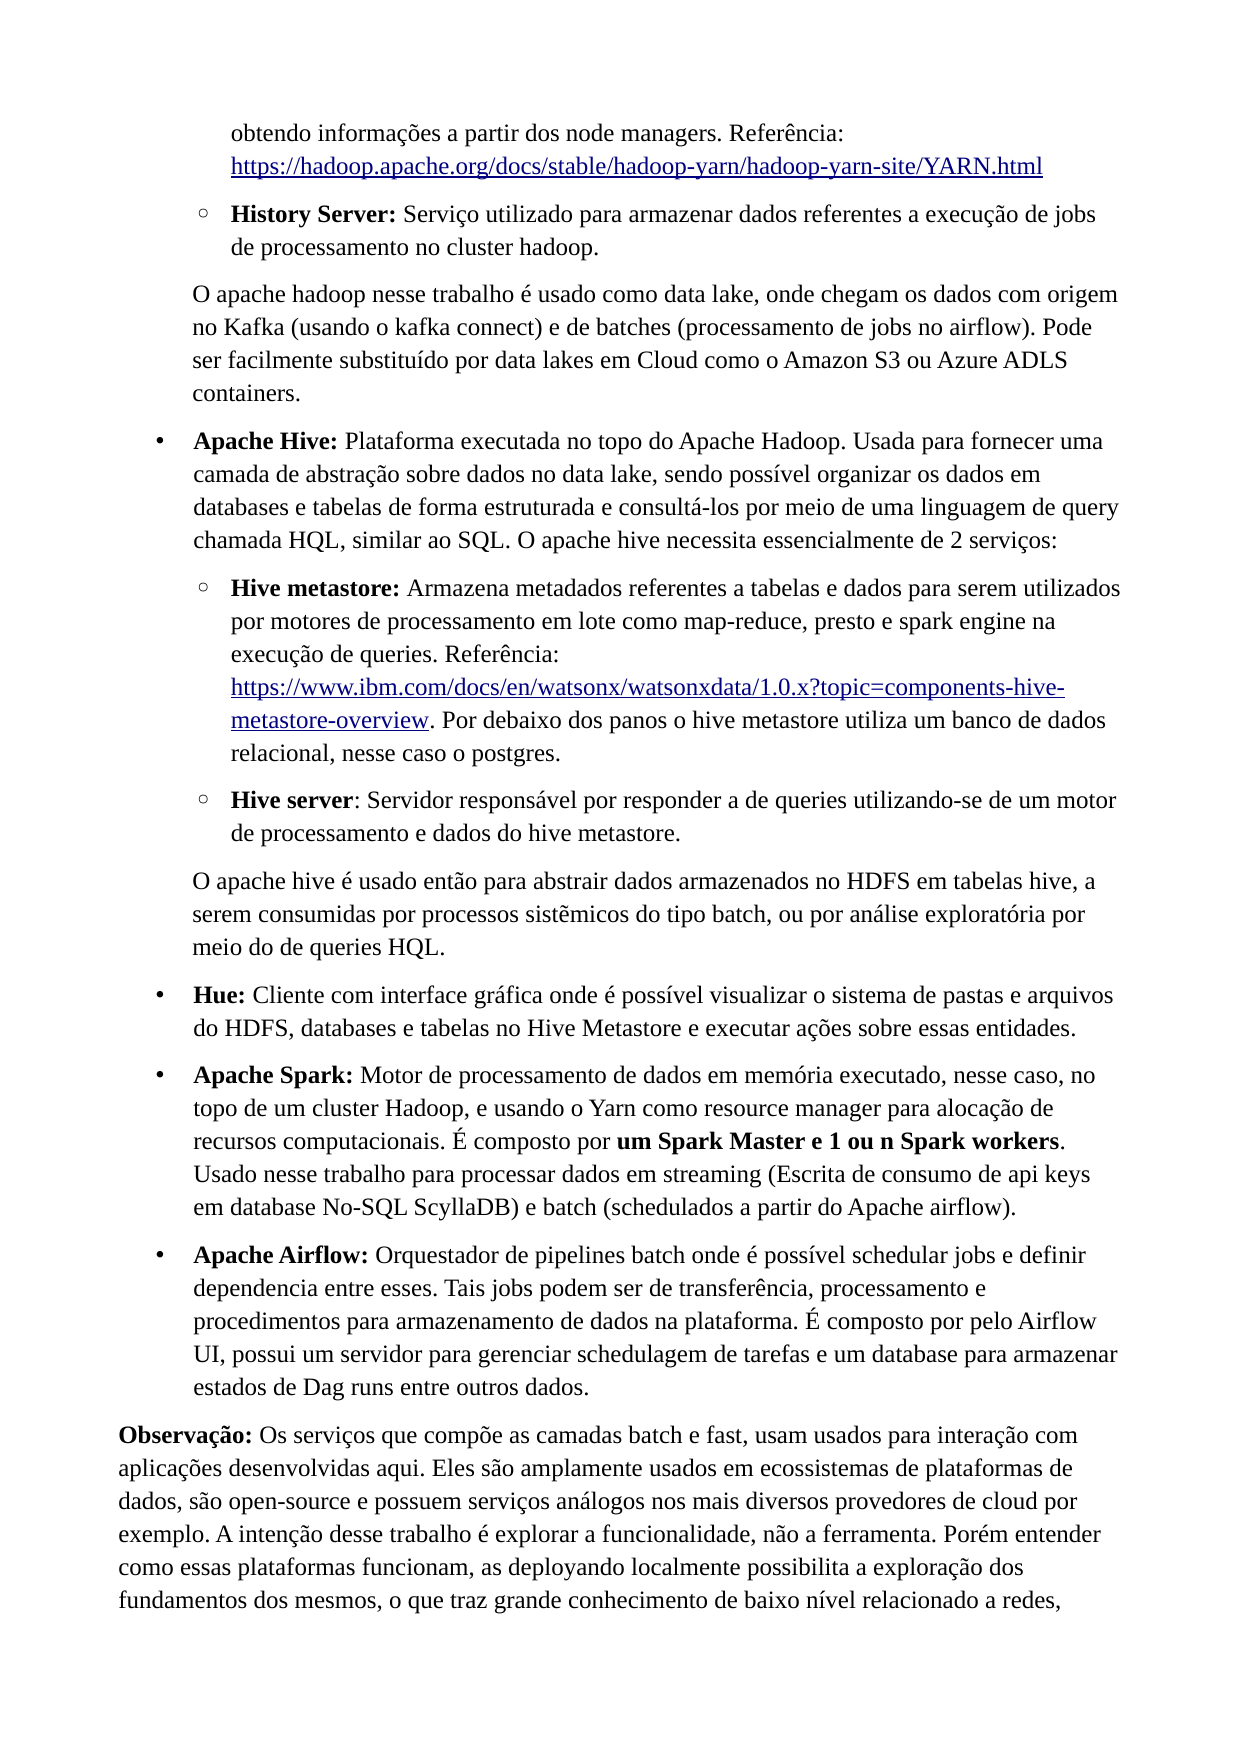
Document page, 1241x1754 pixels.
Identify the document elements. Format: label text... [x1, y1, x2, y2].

list History Server: Serviço utilizado para armazenar dados referentes a execução de jobs de processamento no cluster hadoop. [193, 199, 1122, 261]
list Apache Hive: Plataforma executada no topo do Apache Hadoop. Usada para fornecer uma camada de abstração sobre dados no data lake, sendo possível organizar os dados em databases e tabelas de forma estruturada e consultá-los por meio de uma linguagem de query chamada HQL, similar ao SQL. O apache hive necessita essencialmente de 2 serviços: [156, 426, 1122, 554]
text Observação: Os serviços que compõe as camadas batch e fast, usam usados para interação com aplicações desenvolvidas aqui. Eles são amplamente usados em ecossistemas de plataformas de dados, são open-source e possuem serviços análogos nos mais diversos provedores de cloud por exemplo. A intenção desse trabalho é explorar a funcionalidade, não a ferramenta. Porém entender como essas plataformas funcionam, as deployando localmente possibilita a exploração dos fundamentos dos mesmos, o que traz grande conhecimento de baixo nível relacionado a redes, [118, 1420, 1122, 1613]
list Hive metastore: Armazena metadados referentes a tabelas e dados para serem utilizados por motores de processamento em lote como map-reduce, presto e spark engine na execução de queries. Referência: https://www.ibm.com/docs/en/watsonx/watsonxdata/1.0.x?topic=components-hive-metastore-overview. Por debaixo dos panos o hive metastore utiliza um banco de dados relacional, nesse caso o postgres. [193, 573, 1122, 767]
text O apache hive é usado então para abstrair dados armazenados no HDFS em tabelas hive, a serem consumidas por processos sistẽmicos do tipo batch, ou por análise exploratória por meio do de queries HQL. [118, 866, 1122, 961]
text O apache hadoop nesse trabalho é usado como data lake, onde chegam os dados com origem no Kafka (usando o kafka connect) e de batches (processamento de jobs no airflow). Pode ser facilmente substituído por data lakes em Cloud como o Amazon S3 ou Azure ADLS containers. [118, 279, 1122, 407]
list obtendo informações a partir dos node managers. Referência: https://hadoop.apache.org/docs/stable/hadoop-yarn/hadoop-yarn-site/YARN.html [193, 118, 1122, 180]
list Apache Airflow: Orquestador de pipelines batch onde é possível schedular jobs e definir dependencia entre esses. Tais jobs podem ser de transferência, processamento e procedimentos para armazenamento de dados na plataforma. É composto por pelo Airflow UI, possui um servidor para gerenciar schedulagem de tarefas e um database para armazenar estados de Dag runs entre outros dados. [156, 1240, 1122, 1401]
list Hive server: Servidor responsável por responder a de queries utilizando-se de um motor de processamento e dados do hive metastore. [193, 785, 1122, 847]
list Hue: Cliente com interface gráfica onde é possível visualizar o sistema de pastas e arquivos do HDFS, databases e tabelas no Hive Metastore e executar ações sobre essas entidades. [156, 980, 1122, 1041]
list Apache Spark: Motor de processamento de dados em memória executado, nesse caso, no topo de um cluster Hadoop, e usando o Yarn como resource manager para alocação de recursos computacionais. É composto por um Spark Master e 1 ou n Spark workers. Usado nesse trabalho para processar dados em streaming (Escrita de consumo de api keys em database No-SQL ScyllaDB) e batch (schedulados a partir do Apache airflow). [156, 1060, 1122, 1221]
